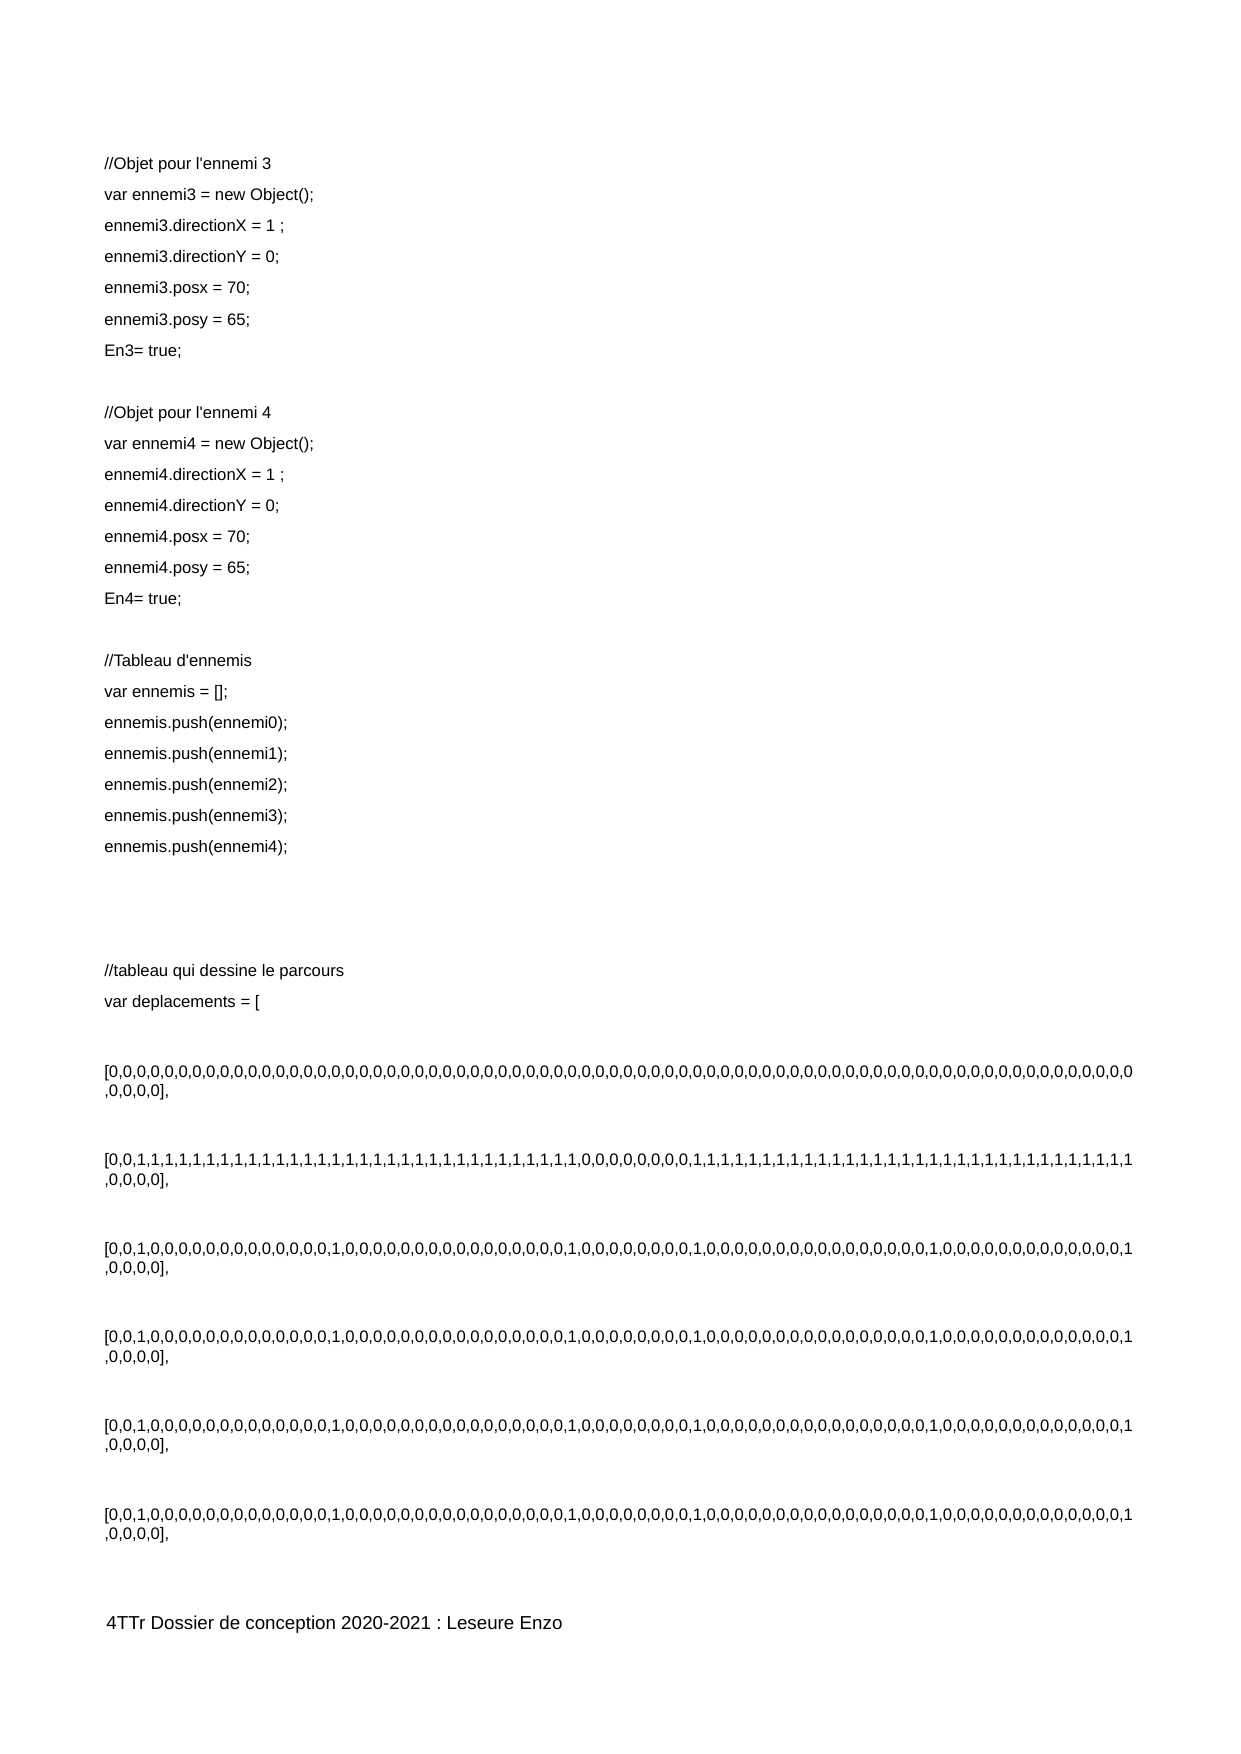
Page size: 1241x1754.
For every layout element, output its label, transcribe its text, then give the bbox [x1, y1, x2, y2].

text En3= true; [104, 340, 1134, 359]
text var ennemi3 = new Object(); [104, 185, 1134, 204]
text ennemi3.directionY = 0; [104, 247, 1134, 266]
text En4= true; [104, 589, 1134, 608]
text //Objet pour l'ennemi 3 [104, 154, 1134, 173]
text ennemi4.directionY = 0; [104, 496, 1134, 515]
text ennemi4.directionX = 1 ; [104, 464, 1134, 484]
text ennemi4.posx = 70; [104, 527, 1134, 546]
text //tableau qui dessine le parcours [104, 961, 1134, 980]
text [0,0,0,0,0,0,0,0,0,0,0,0,0,0,0,0,0,0,0,0,0,0,0,0,0,0,0,0,0,0,0,0,0,0,0,0,0,0,0,0,0,0,0,0,0,0,0,0,0,0,0,0,0,0,0,0,0,0,0,0,0,0,0,0,0,0,0,0,0,0,0,0,0,0,0,0,0,0], [104, 1023, 1134, 1100]
text ennemis.push(ennemi3); [104, 806, 1134, 825]
text ennemis.push(ennemi1); [104, 744, 1134, 763]
text [0,0,1,0,0,0,0,0,0,0,0,0,0,0,0,0,1,0,0,0,0,0,0,0,0,0,0,0,0,0,0,0,0,1,0,0,0,0,0,0,0,0,1,0,0,0,0,0,0,0,0,0,0,0,0,0,0,0,0,1,0,0,0,0,0,0,0,0,0,0,0,0,0,1,0,0,0,0], [104, 1377, 1134, 1454]
text [0,0,1,0,0,0,0,0,0,0,0,0,0,0,0,0,1,0,0,0,0,0,0,0,0,0,0,0,0,0,0,0,0,1,0,0,0,0,0,0,0,0,1,0,0,0,0,0,0,0,0,0,0,0,0,0,0,0,0,1,0,0,0,0,0,0,0,0,0,0,0,0,0,1,0,0,0,0], [104, 1289, 1134, 1366]
text var ennemi4 = new Object(); [104, 433, 1134, 453]
text ennemi4.posy = 65; [104, 558, 1134, 577]
text ennemis.push(ennemi2); [104, 775, 1134, 794]
text ennemi3.posx = 70; [104, 278, 1134, 297]
text ennemi3.directionX = 1 ; [104, 216, 1134, 235]
text ennemi3.posy = 65; [104, 309, 1134, 328]
text var ennemis = []; [104, 682, 1134, 701]
text var deplacements = [ [104, 992, 1134, 1011]
text //Objet pour l'ennemi 4 [104, 402, 1134, 422]
text [0,0,1,0,0,0,0,0,0,0,0,0,0,0,0,0,1,0,0,0,0,0,0,0,0,0,0,0,0,0,0,0,0,1,0,0,0,0,0,0,0,0,1,0,0,0,0,0,0,0,0,0,0,0,0,0,0,0,0,1,0,0,0,0,0,0,0,0,0,0,0,0,0,1,0,0,0,0], [104, 1200, 1134, 1277]
text [0,0,1,0,0,0,0,0,0,0,0,0,0,0,0,0,1,0,0,0,0,0,0,0,0,0,0,0,0,0,0,0,0,1,0,0,0,0,0,0,0,0,1,0,0,0,0,0,0,0,0,0,0,0,0,0,0,0,0,1,0,0,0,0,0,0,0,0,0,0,0,0,0,1,0,0,0,0], [104, 1466, 1134, 1543]
text ennemis.push(ennemi4); [104, 837, 1134, 856]
text ennemis.push(ennemi0); [104, 713, 1134, 732]
text [0,0,1,1,1,1,1,1,1,1,1,1,1,1,1,1,1,1,1,1,1,1,1,1,1,1,1,1,1,1,1,1,1,1,0,0,0,0,0,0,0,0,1,1,1,1,1,1,1,1,1,1,1,1,1,1,1,1,1,1,1,1,1,1,1,1,1,1,1,1,1,1,1,1,0,0,0,0], [104, 1112, 1134, 1188]
text //Tableau d'ennemis [104, 651, 1134, 670]
